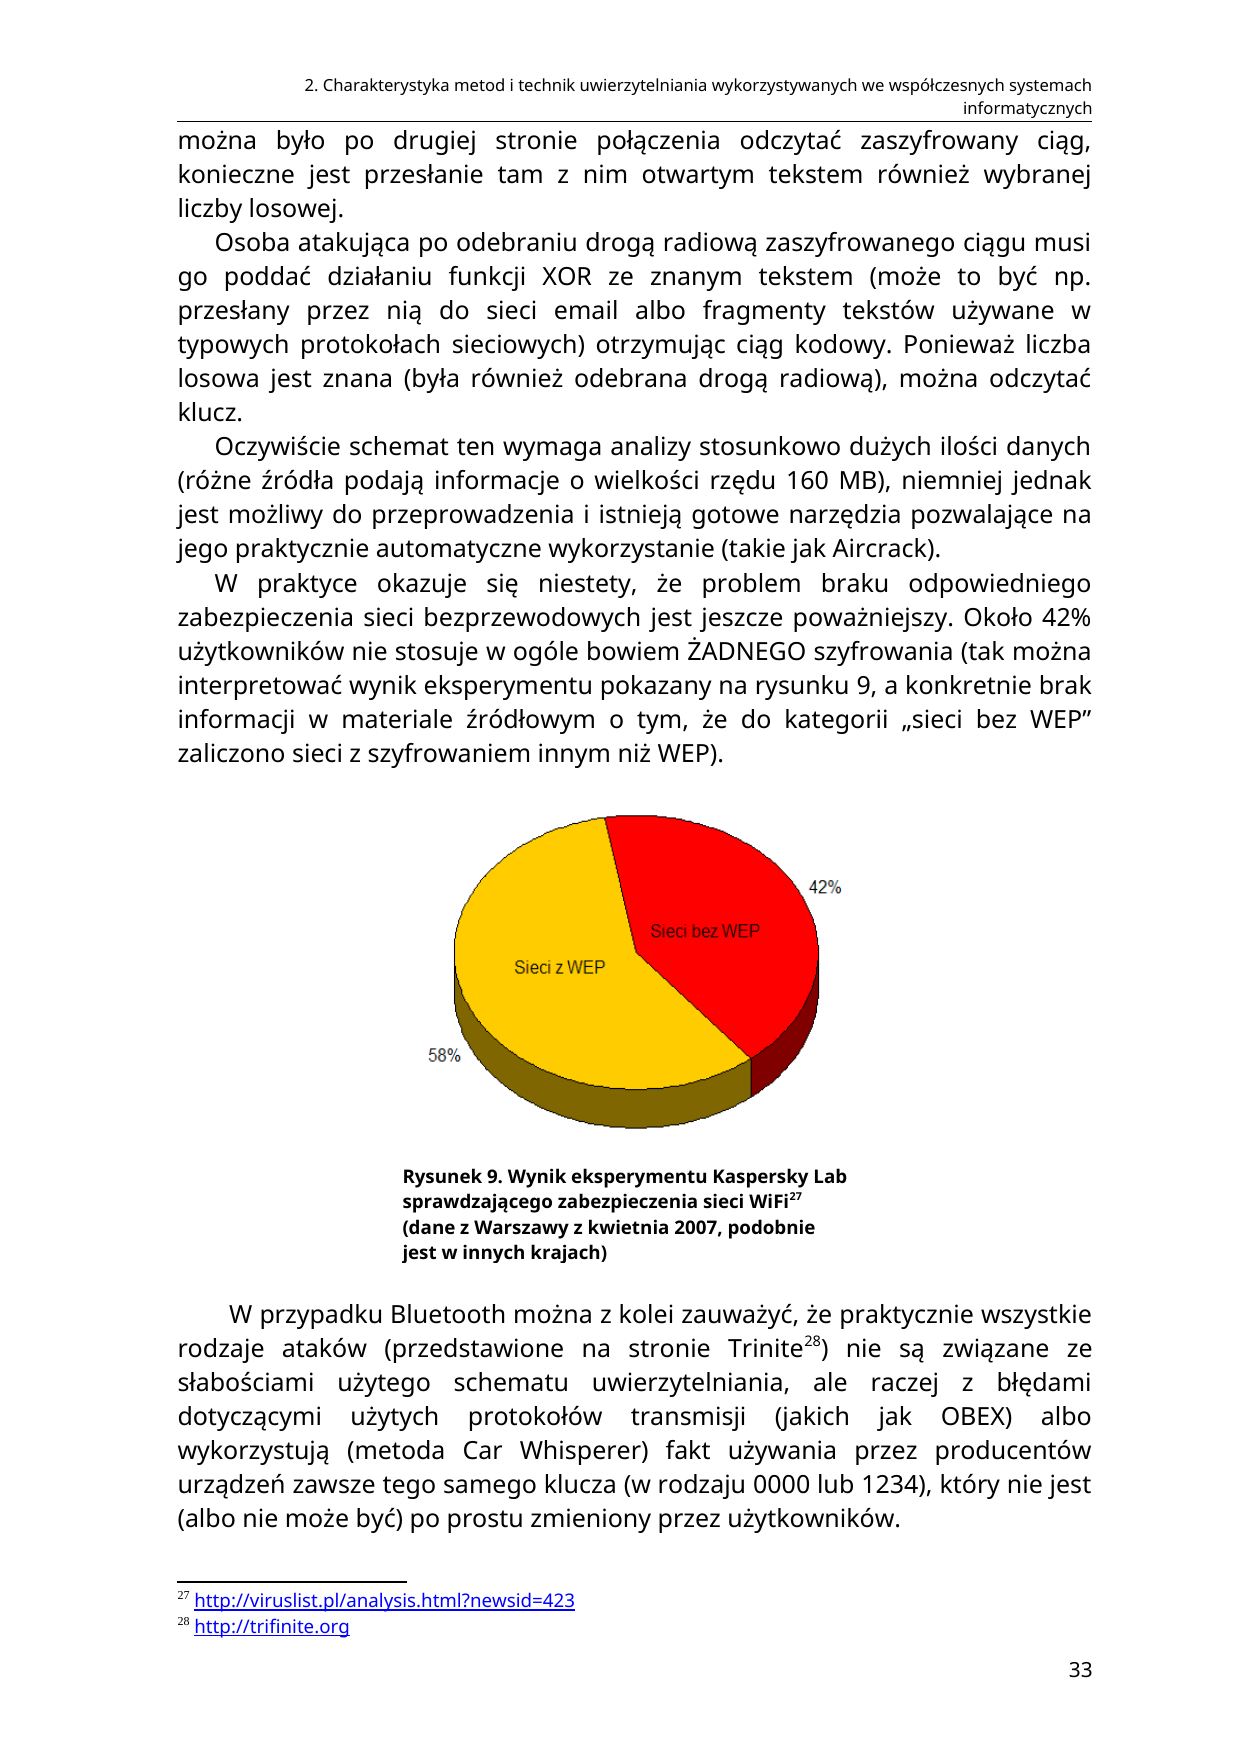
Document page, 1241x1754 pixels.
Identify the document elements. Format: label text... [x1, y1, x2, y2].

text http://trifinite.org [177, 1613, 1092, 1639]
text Oczywiście schemat ten wymaga analizy stosunkowo dużych ilości danych (różne źródła podają informacje o wielkości rzędu 160 MB), niemniej jednak jest możliwy do przeprowadzenia i istnieją gotowe narzędzia pozwalające na jego praktycznie automatyczne wykorzystanie (takie jak Aircrack). [177, 429, 1092, 565]
text Osoba atakująca po odebraniu drogą radiową zaszyfrowanego ciągu musi go poddać działaniu funkcji XOR ze znanym tekstem (może to być np. przesłany przez nią do sieci email albo fragmenty tekstów używane w typowych protokołach sieciowych) otrzymując ciąg kodowy. Ponieważ liczba losowa jest znana (była również odebrana drogą radiową), można odczytać klucz. [177, 224, 1092, 429]
text W przypadku Bluetooth można z kolei zauważyć, że praktycznie wszystkie rodzaje ataków (przedstawione na stronie Trinite) nie są związane ze słabościami użytego schematu uwierzytelniania, ale raczej z błędami dotyczącymi użytych protokołów transmisji (jakich jak OBEX) albo wykorzystują (metoda Car Whisperer) fakt używania przez producentów urządzeń zawsze tego samego klucza (w rodzaju 0000 lub 1234), który nie jest (albo nie może być) po prostu zmieniony przez użytkowników. [177, 1297, 1092, 1535]
text http://viruslist.pl/analysis.html?newsid=423 [177, 1588, 1092, 1613]
text W praktyce okazuje się niestety, że problem braku odpowiedniego zabezpieczenia sieci bezprzewodowych jest jeszcze poważniejszy. Około 42% użytkowników nie stosuje w ogóle bowiem ŻADNEGO szyfrowania (tak można interpretować wynik eksperymentu pokazany na rysunku 9, a konkretnie brak informacji w materiale źródłowym o tym, że do kategorii „sieci bez WEP” zaliczono sieci z szyfrowaniem innym niż WEP). [177, 565, 1092, 769]
text można było po drugiej stronie połączenia odczytać zaszyfrowany ciąg, konieczne jest przesłanie tam z nim otwartym tekstem również wybranej liczby losowej. [177, 122, 1092, 224]
picture [426, 812, 844, 1132]
text Rysunek 9. Wynik eksperymentu Kaspersky Lab sprawdzającego zabezpieczenia sieci WiFi27 (dane z Warszawy z kwietnia 2007, podobnie jest w innych krajach) [402, 1163, 853, 1263]
